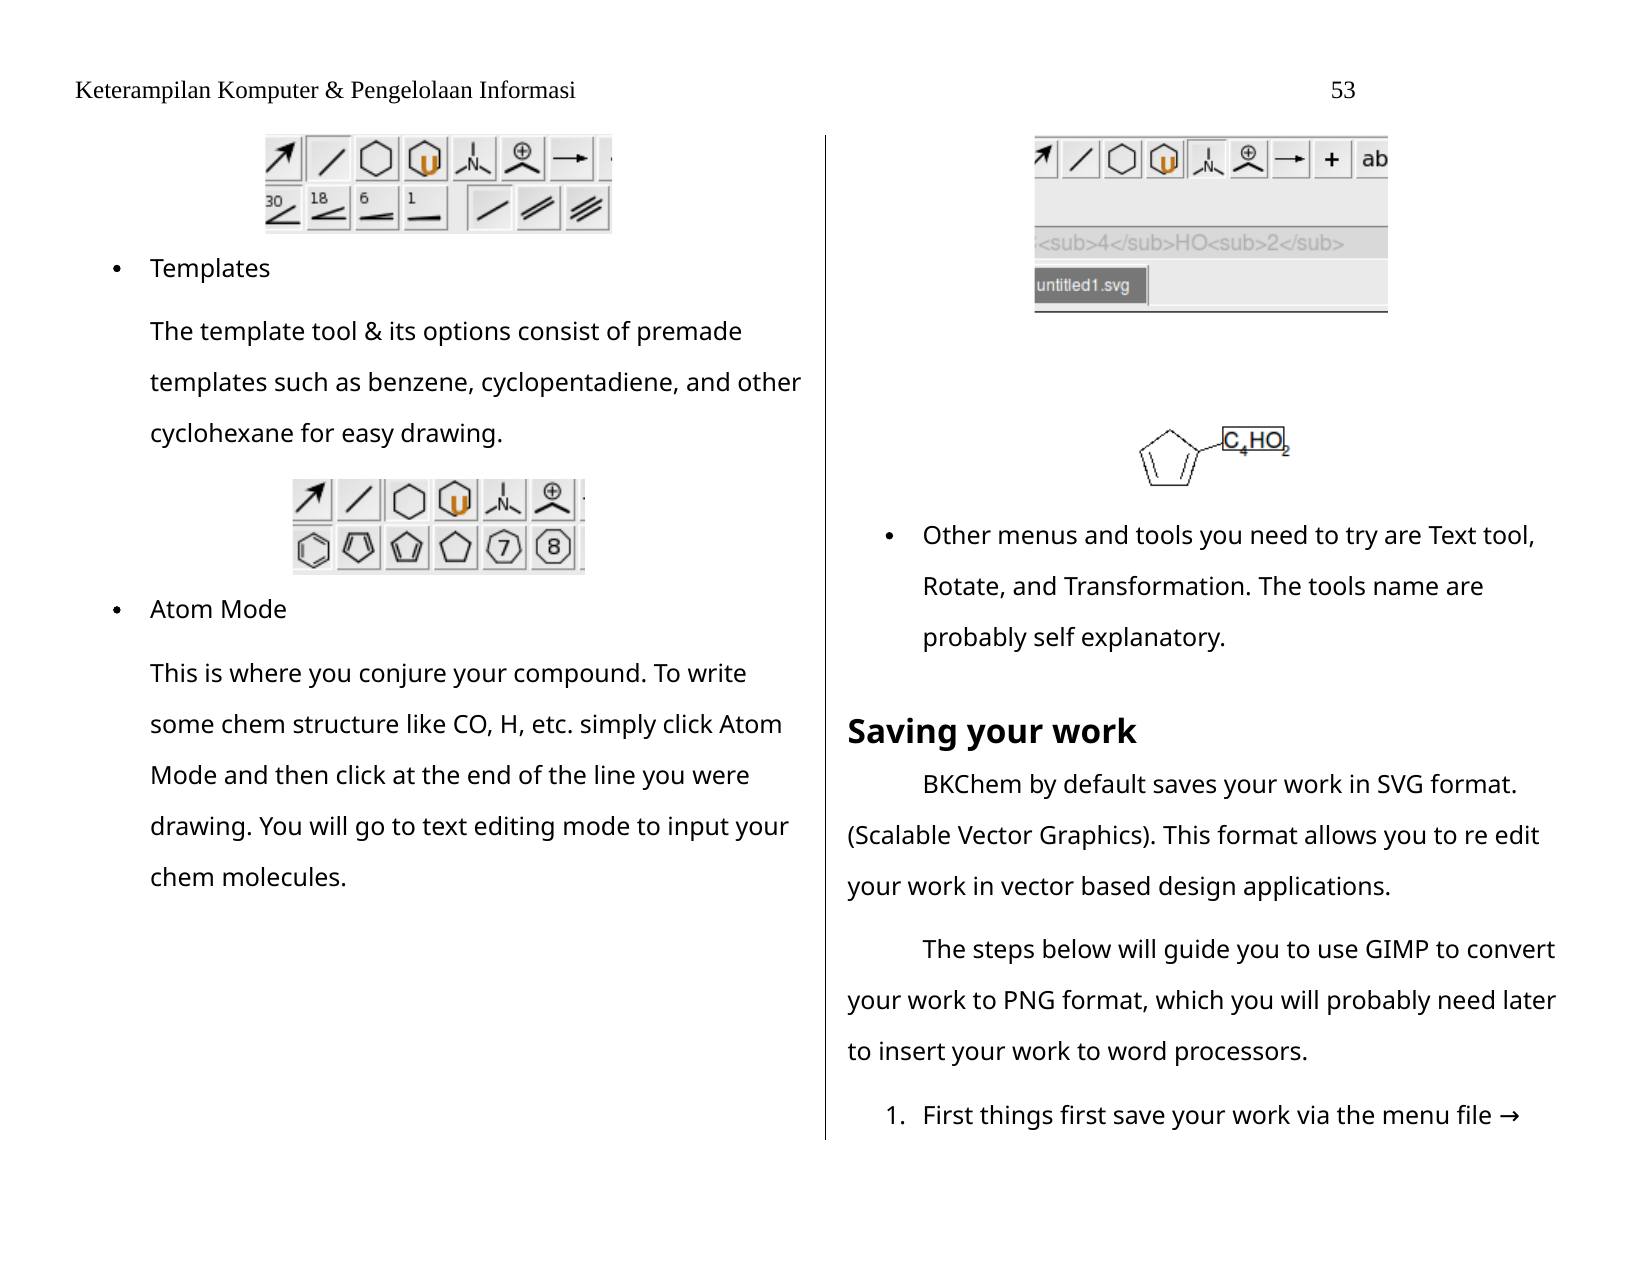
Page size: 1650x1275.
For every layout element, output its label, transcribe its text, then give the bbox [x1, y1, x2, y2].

list This is where you conjure your compound. To write some chem structure like CO, H, etc. simply click Atom Mode and then click at the end of the line you were drawing. You will go to text editing mode to input your chem molecules. [112, 655, 802, 894]
list Other menus and tools you need to try are Text tool, Rotate, and Transformation. The tools name are probably self explanatory. [885, 135, 1575, 654]
list The template tool & its options consist of premade templates such as benzene, cyclopentadiene, and other cyclohexane for easy drawing. [112, 314, 802, 450]
text BKChem by default saves your work in SVG format. (Scalable Vector Graphics). This format allows you to re edit your work in vector based design applications. [847, 766, 1575, 902]
picture [265, 134, 613, 234]
picture [292, 479, 585, 575]
list Templates [112, 135, 802, 284]
picture [1034, 135, 1388, 501]
subtitle Saving your work [847, 708, 1575, 754]
list First things first save your work via the menu file → [885, 1097, 1575, 1132]
list Atom Mode [112, 479, 802, 626]
text The steps below will guide you to use GIMP to convert your work to PNG format, which you will probably need later to insert your work to word processors. [847, 932, 1575, 1068]
